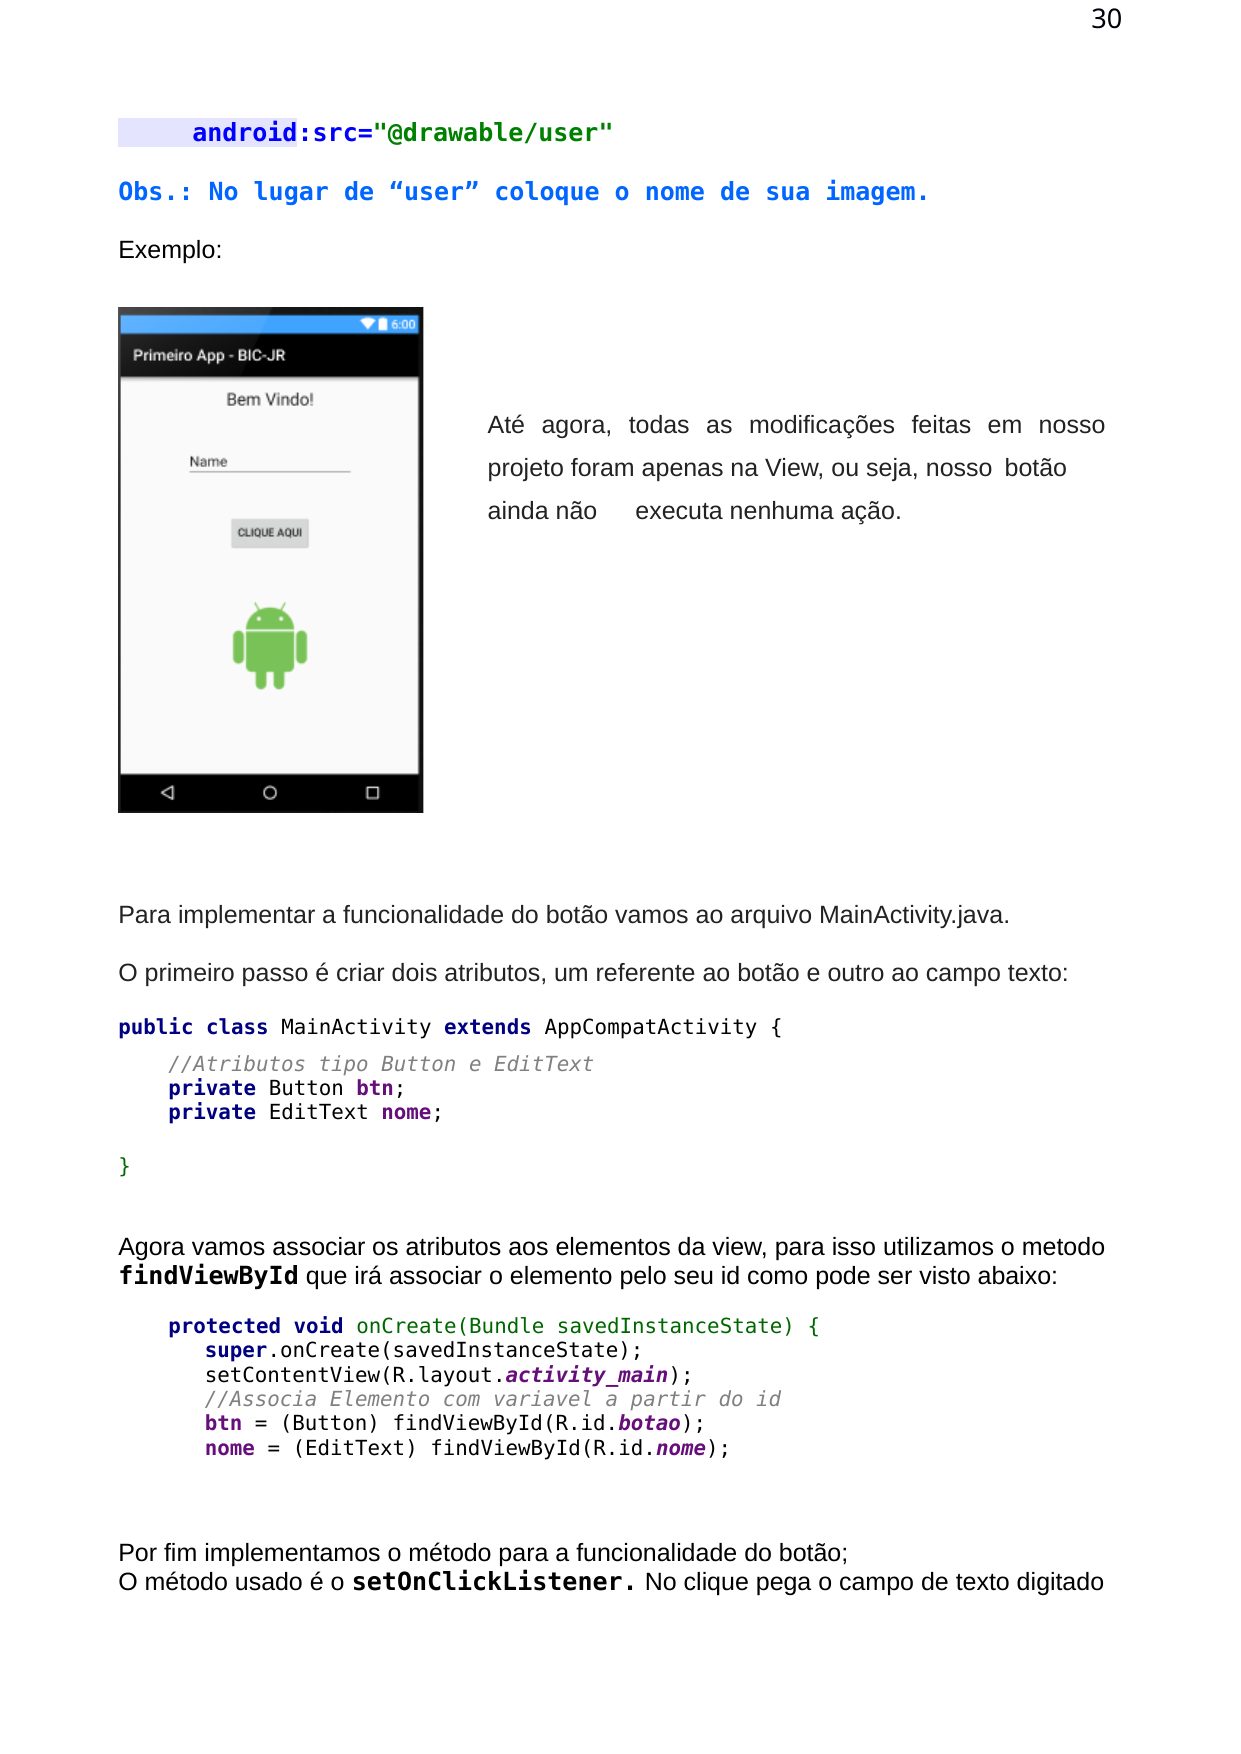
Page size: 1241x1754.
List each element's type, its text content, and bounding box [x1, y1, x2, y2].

text protected void onCreate(Bundle savedInstanceState) { [118, 1314, 1122, 1338]
text btn = (Button) findViewById(R.id.botao); [118, 1411, 1122, 1436]
text super.onCreate(savedInstanceState); [118, 1338, 1122, 1363]
text android:src="@drawable/user" [118, 118, 1122, 147]
text //Associa Elemento com variavel a partir do id [118, 1387, 1122, 1411]
text setContentView(R.layout.activity_main); [118, 1363, 1122, 1387]
text O primeiro passo é criar dois atributos, um referente ao botão e outro ao campo texto: [118, 957, 1122, 986]
text //Atributos tipo Button e EditText [118, 1052, 1122, 1076]
text nome = (EditText) findViewById(R.id.nome); [118, 1436, 1122, 1460]
text Até agora, todas as modificações feitas em nosso projeto foram apenas na View, ou seja, nosso botão ainda não executa nenhuma ação. [424, 409, 1122, 524]
text } [118, 1154, 1122, 1178]
text public class MainActivity extends AppCompatActivity { [118, 1015, 1122, 1039]
text Agora vamos associar os atributos aos elementos da view, para isso utilizamos o metodo findViewById que irá associar o elemento pelo seu id como pode ser visto abaixo: [118, 1232, 1122, 1290]
picture [118, 307, 424, 813]
text Para implementar a funcionalidade do botão vamos ao arquivo MainActivity.java. [118, 900, 1122, 928]
text Por fim implementamos o método para a funcionalidade do botão; [118, 1538, 1122, 1567]
text Exemplo: [118, 235, 1122, 264]
text O método usado é o setOnClickListener. No clique pega o campo de texto digitado [118, 1567, 1122, 1596]
text private EditText nome; [118, 1100, 1122, 1124]
text Obs.: No lugar de “user” coloque o nome de sua imagem. [118, 177, 1122, 206]
text private Button btn; [118, 1076, 1122, 1100]
